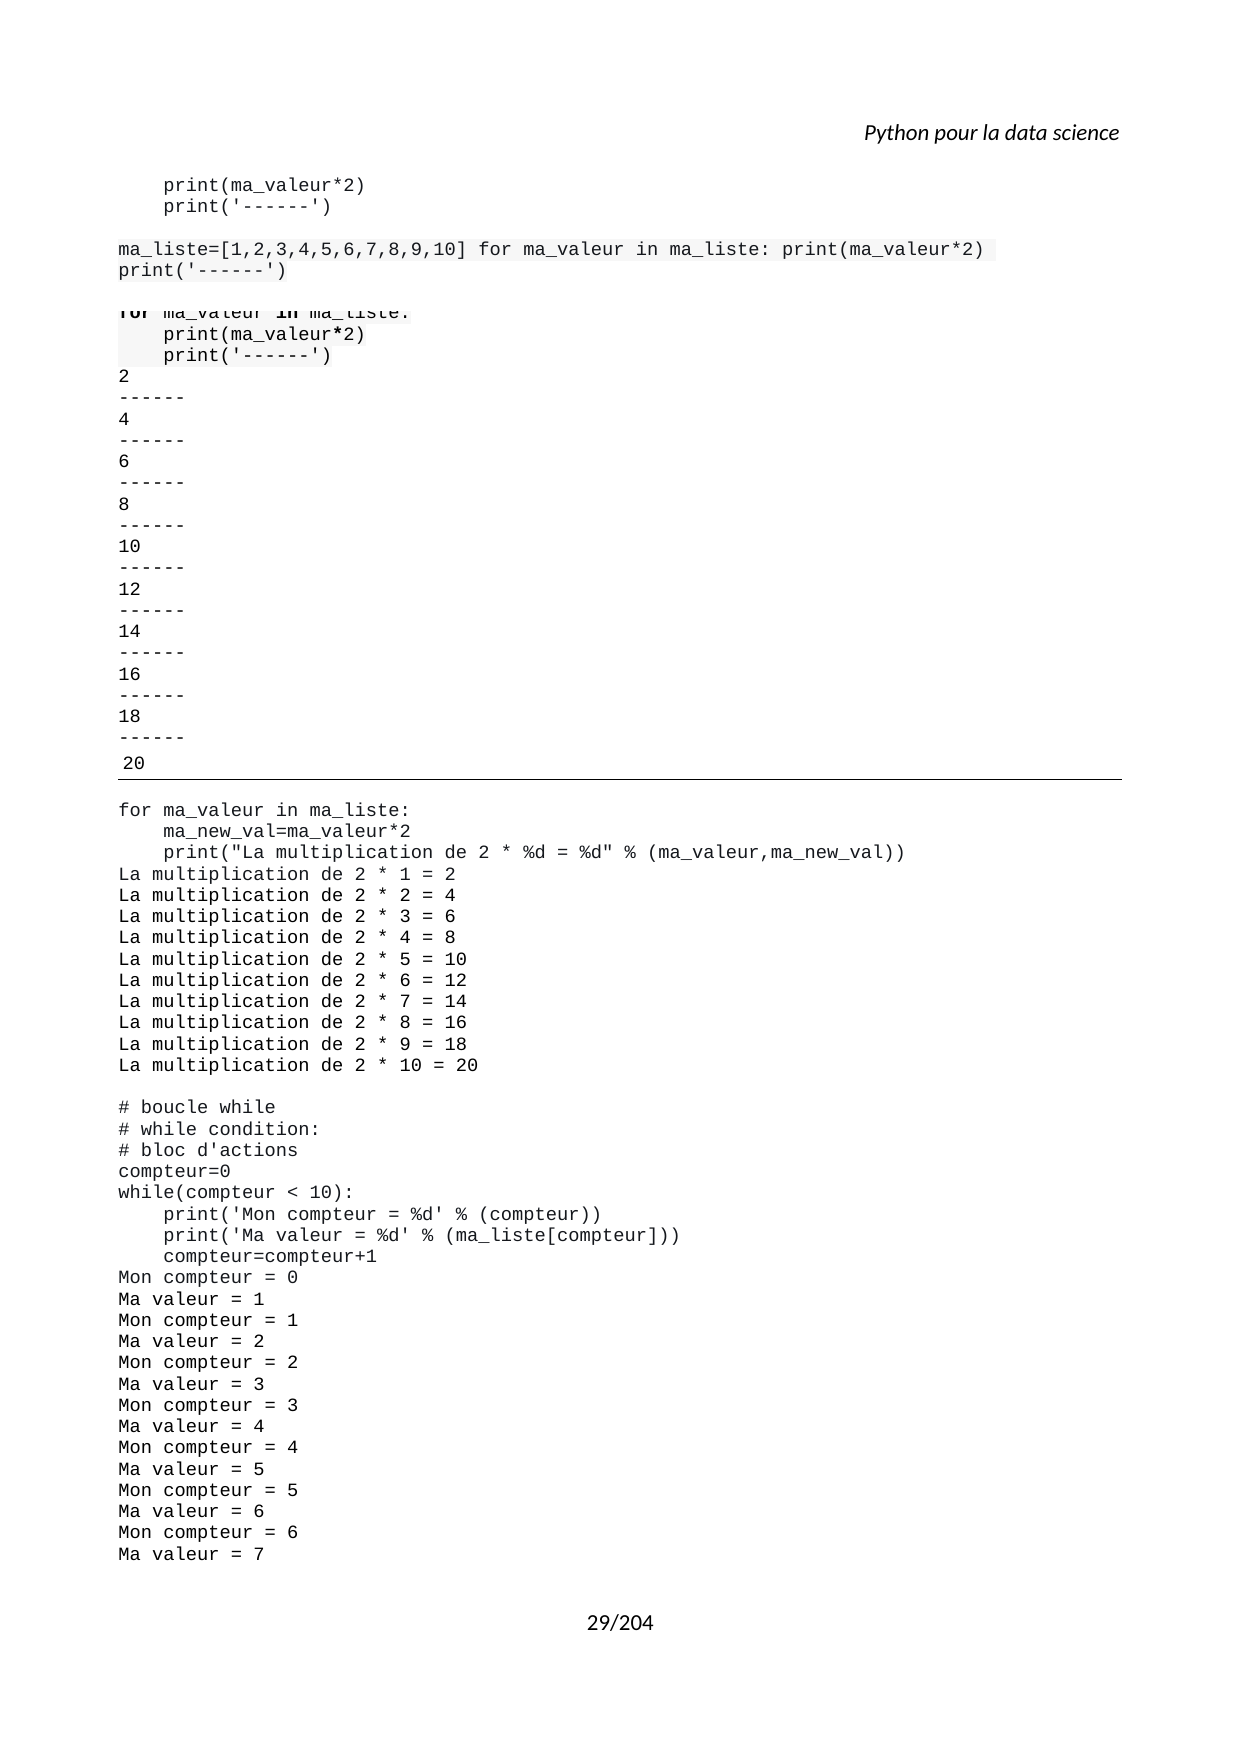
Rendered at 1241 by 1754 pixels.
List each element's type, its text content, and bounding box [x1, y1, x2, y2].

text ------ [118, 728, 1122, 749]
text 20 [118, 749, 1122, 779]
text La multiplication de 2 * 5 = 10 [118, 949, 1122, 971]
text ma_new_val=ma_valeur*2 [118, 822, 1122, 843]
text Mon compteur = 2 [118, 1353, 1122, 1374]
text Ma valeur = 2 [118, 1332, 1122, 1353]
text ------ [118, 431, 1122, 452]
text Ma valeur = 7 [118, 1544, 1122, 1566]
text print(ma_valeur*2) [118, 176, 1122, 197]
text Mon compteur = 3 [118, 1396, 1122, 1417]
text Ma valeur = 4 [118, 1417, 1122, 1438]
text ------ [118, 686, 1122, 707]
text 14 [118, 622, 1122, 643]
text ------ [118, 558, 1122, 579]
text ------ [118, 601, 1122, 622]
text ------ [118, 643, 1122, 664]
text La multiplication de 2 * 6 = 12 [118, 971, 1122, 992]
text for ma_valeur in ma_liste: [118, 311, 1122, 324]
text La multiplication de 2 * 2 = 4 [118, 886, 1122, 907]
text 2 [118, 367, 1122, 388]
text while(compteur < 10): [118, 1183, 1122, 1204]
text Mon compteur = 4 [118, 1438, 1122, 1459]
text 12 [118, 579, 1122, 601]
text # boucle while [118, 1098, 1122, 1119]
text La multiplication de 2 * 4 = 8 [118, 928, 1122, 949]
text ------ [118, 473, 1122, 494]
text Ma valeur = 3 [118, 1374, 1122, 1396]
text La multiplication de 2 * 10 = 20 [118, 1056, 1122, 1077]
text for ma_valeur in ma_liste: [118, 801, 1122, 822]
text Ma valeur = 5 [118, 1459, 1122, 1481]
text La multiplication de 2 * 7 = 14 [118, 992, 1122, 1013]
text compteur=0 [118, 1162, 1122, 1183]
text La multiplication de 2 * 1 = 2 [118, 864, 1122, 886]
text 10 [118, 537, 1122, 558]
text print('Mon compteur = %d' % (compteur)) [118, 1204, 1122, 1226]
text ma_liste=[1,2,3,4,5,6,7,8,9,10] [1, 282, 1240, 311]
text 18 [118, 707, 1122, 728]
text ------ [118, 516, 1122, 537]
text 8 [118, 494, 1122, 516]
text print('------') [118, 197, 1122, 218]
text # while condition: [118, 1119, 1122, 1141]
text 6 [118, 452, 1122, 473]
text Ma valeur = 1 [118, 1289, 1122, 1311]
text La multiplication de 2 * 9 = 18 [118, 1034, 1122, 1056]
text 4 [118, 409, 1122, 431]
text Mon compteur = 1 [118, 1311, 1122, 1332]
text Ma valeur = 6 [118, 1502, 1122, 1523]
text 16 [118, 664, 1122, 686]
text print('------') [118, 346, 1122, 367]
text La multiplication de 2 * 8 = 16 [118, 1013, 1122, 1034]
text print(ma_valeur*2) [118, 324, 1122, 346]
text print('Ma valeur = %d' % (ma_liste[compteur])) [118, 1226, 1122, 1247]
text print("La multiplication de 2 * %d = %d" % (ma_valeur,ma_new_val)) [118, 843, 1122, 864]
text Mon compteur = 6 [118, 1523, 1122, 1544]
text # bloc d'actions [118, 1141, 1122, 1162]
text Mon compteur = 5 [118, 1481, 1122, 1502]
text ma_liste=[1,2,3,4,5,6,7,8,9,10] for ma_valeur in ma_liste: print(ma_valeur*2) print('------') [118, 218, 1122, 282]
text La multiplication de 2 * 3 = 6 [118, 907, 1122, 928]
text ------ [118, 388, 1122, 409]
text Mon compteur = 0 [118, 1268, 1122, 1289]
text compteur=compteur+1 [118, 1247, 1122, 1268]
